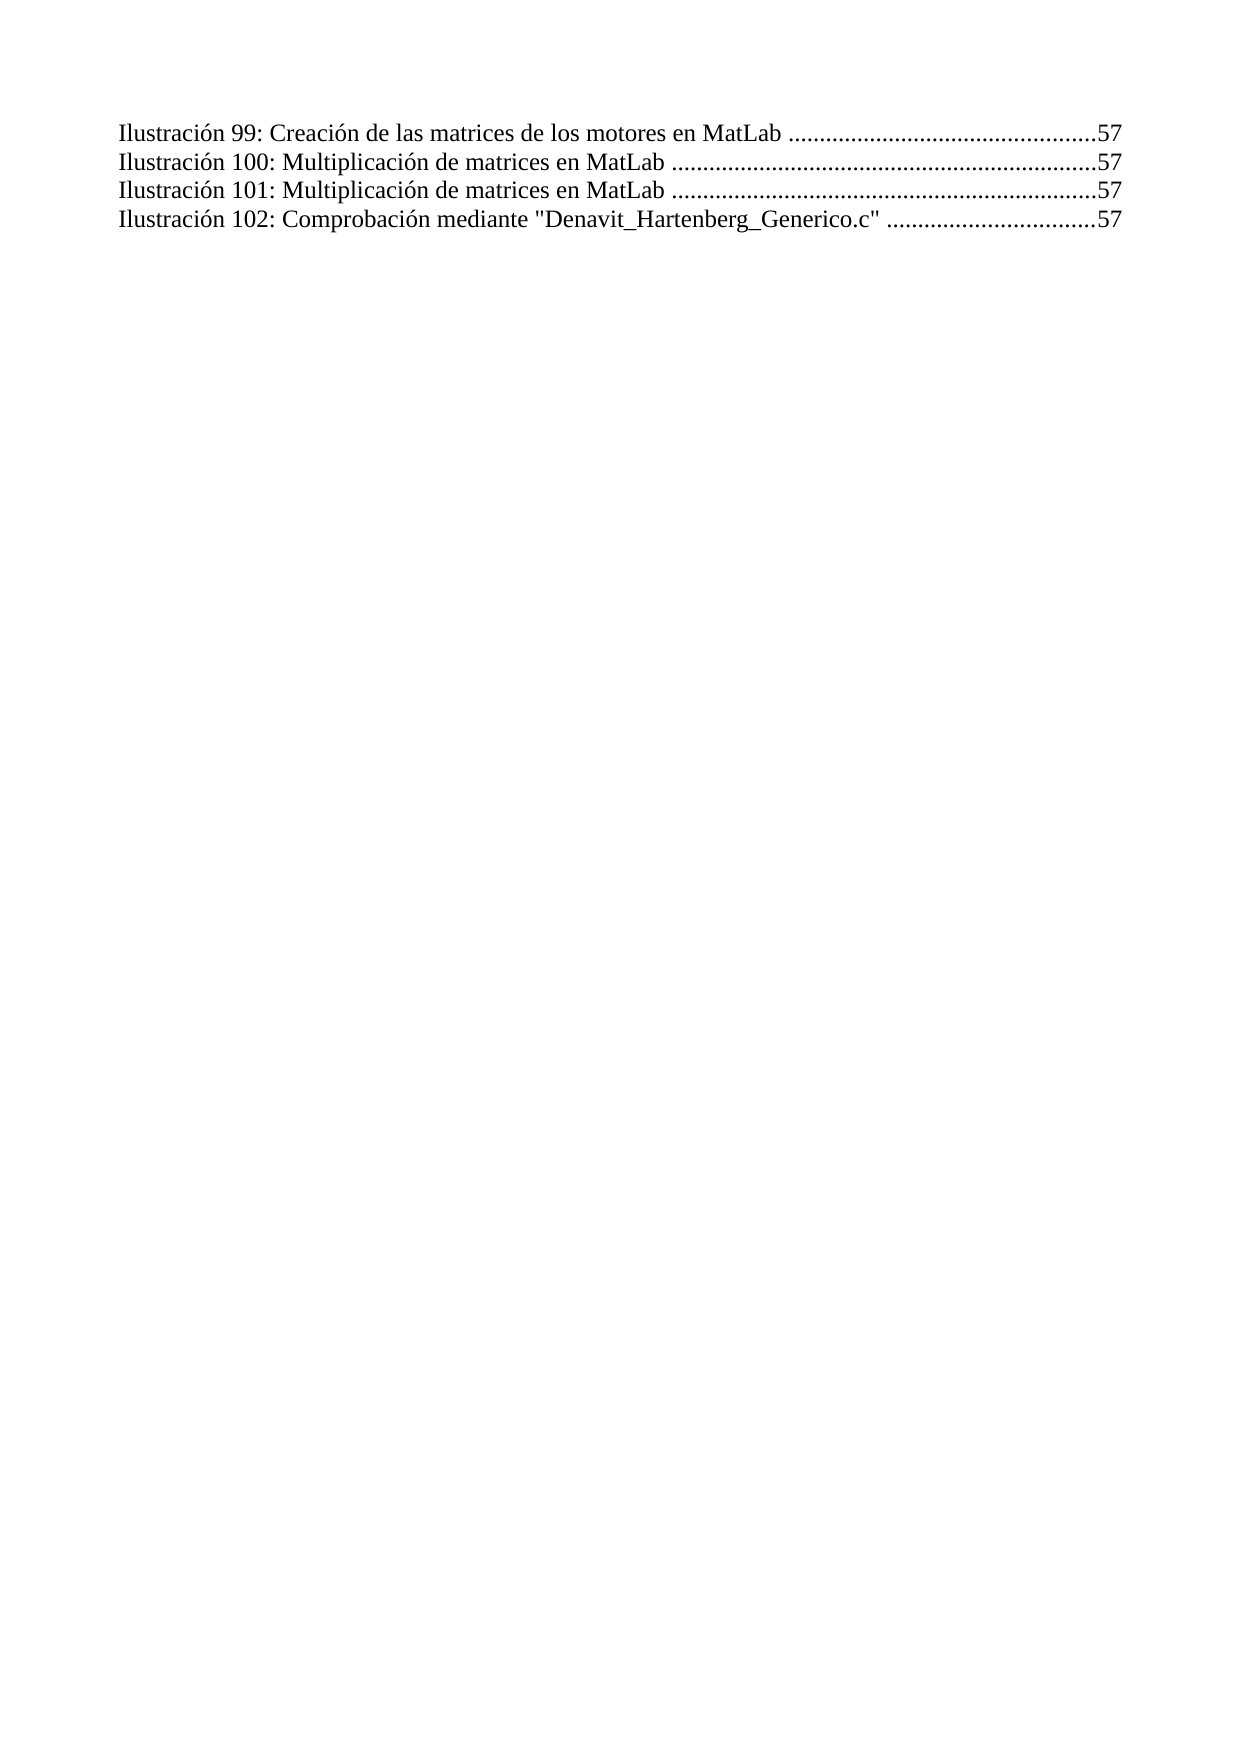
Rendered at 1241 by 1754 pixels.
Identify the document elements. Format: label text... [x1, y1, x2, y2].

text Ilustración 100: Multiplicación de matrices en MatLab 57 [118, 147, 1122, 176]
text Ilustración 99: Creación de las matrices de los motores en MatLab 57 [118, 118, 1122, 147]
text Ilustración 101: Multiplicación de matrices en MatLab 57 [118, 176, 1122, 204]
text Ilustración 102: Comprobación mediante "Denavit_Hartenberg_Generico.c" 57 [118, 204, 1122, 233]
